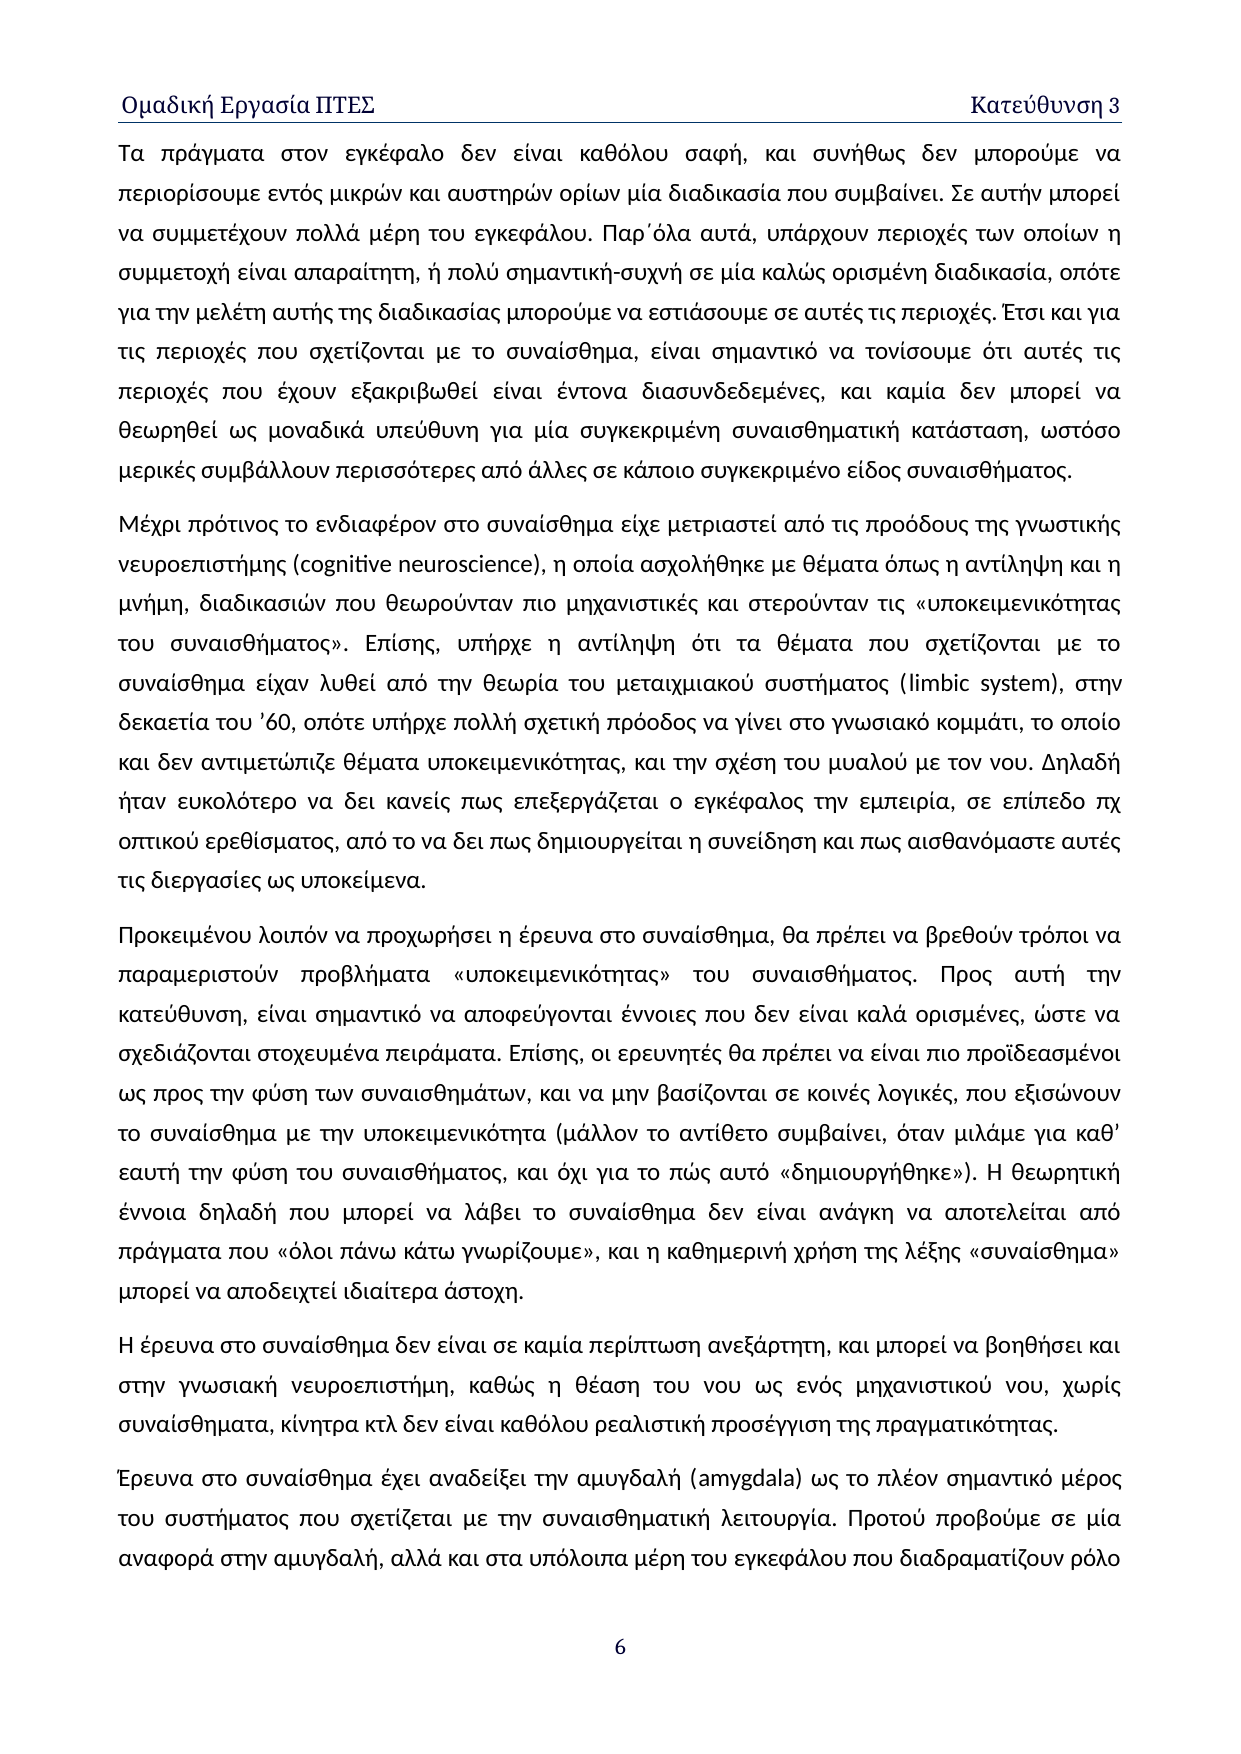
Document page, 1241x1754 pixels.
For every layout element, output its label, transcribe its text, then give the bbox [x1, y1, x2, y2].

text Έρευνα στο συναίσθημα έχει αναδείξει την αμυγδαλή (amygdala) ως το πλέον σημαντικό μέρος του συστήματος που σχετίζεται με την συναισθηματική λειτουργία. Προτού προβούμε σε μία αναφορά στην αμυγδαλή, αλλά και στα υπόλοιπα μέρη του εγκεφάλου που διαδραματίζουν ρόλο [118, 1462, 1122, 1572]
text Τα πράγματα στον εγκέφαλο δεν είναι καθόλου σαφή, και συνήθως δεν μπορούμε να περιορίσουμε εντός μικρών και αυστηρών ορίων μία διαδικασία που συμβαίνει. Σε αυτήν μπορεί να συμμετέχουν πολλά μέρη του εγκεφάλου. Παρ΄όλα αυτά, υπάρχουν περιοχές των οποίων η συμμετοχή είναι απαραίτητη, ή πολύ σημαντική-συχνή σε μία καλώς ορισμένη διαδικασία, οπότε για την μελέτη αυτής της διαδικασίας μπορούμε να εστιάσουμε σε αυτές τις περιοχές. Έτσι και για τις περιοχές που σχετίζονται με το συναίσθημα, είναι σημαντικό να τονίσουμε ότι αυτές τις περιοχές που έχουν εξακριβωθεί είναι έντονα διασυνδεδεμένες, και καμία δεν μπορεί να θεωρηθεί ως μοναδικά υπεύθυνη για μία συγκεκριμένη συναισθηματική κατάσταση, ωστόσο μερικές συμβάλλουν περισσότερες από άλλες σε κάποιο συγκεκριμένο είδος συναισθήματος. [118, 137, 1122, 485]
text Η έρευνα στο συναίσθημα δεν είναι σε καμία περίπτωση ανεξάρτητη, και μπορεί να βοηθήσει και στην γνωσιακή νευροεπιστήμη, καθώς η θέαση του νου ως ενός μηχανιστικού νου, χωρίς συναίσθηματα, κίνητρα κτλ δεν είναι καθόλου ρεαλιστική προσέγγιση της πραγματικότητας. [118, 1329, 1122, 1439]
text Μέχρι πρότινος το ενδιαφέρον στο συναίσθημα είχε μετριαστεί από τις προόδους της γνωστικής νευροεπιστήμης (cognitive neuroscience), η οποία ασχολήθηκε με θέματα όπως η αντίληψη και η μνήμη, διαδικασιών που θεωρούνταν πιο μηχανιστικές και στερούνταν τις «υποκειμενικότητας του συναισθήματος». Επίσης, υπήρχε η αντίληψη ότι τα θέματα που σχετίζονται με το συναίσθημα είχαν λυθεί από την θεωρία του μεταιχμιακού συστήματος (limbic system), στην δεκαετία του ’60, οπότε υπήρχε πολλή σχετική πρόοδος να γίνει στο γνωσιακό κομμάτι, το οποίο και δεν αντιμετώπιζε θέματα υποκειμενικότητας, και την σχέση του μυαλού με τον νου. Δηλαδή ήταν ευκολότερο να δει κανείς πως επεξεργάζεται ο εγκέφαλος την εμπειρία, σε επίπεδο πχ οπτικού ερεθίσματος, από το να δει πως δημιουργείται η συνείδηση και πως αισθανόμαστε αυτές τις διεργασίες ως υποκείμενα. [118, 508, 1122, 895]
text Προκειμένου λοιπόν να προχωρήσει η έρευνα στο συναίσθημα, θα πρέπει να βρεθούν τρόποι να παραμεριστούν προβλήματα «υποκειμενικότητας» του συναισθήματος. Προς αυτή την κατεύθυνση, είναι σημαντικό να αποφεύγονται έννοιες που δεν είναι καλά ορισμένες, ώστε να σχεδιάζονται στοχευμένα πειράματα. Επίσης, οι ερευνητές θα πρέπει να είναι πιο προϊδεασμένοι ως προς την φύση των συναισθημάτων, και να μην βασίζονται σε κοινές λογικές, που εξισώνουν το συναίσθημα με την υποκειμενικότητα (μάλλον το αντίθετο συμβαίνει, όταν μιλάμε για καθ’ εαυτή την φύση του συναισθήματος, και όχι για το πώς αυτό «δημιουργήθηκε»). Η θεωρητική έννοια δηλαδή που μπορεί να λάβει το συναίσθημα δεν είναι ανάγκη να αποτελείται από πράγματα που «όλοι πάνω κάτω γνωρίζουμε», και η καθημερινή χρήση της λέξης «συναίσθημα» μπορεί να αποδειχτεί ιδιαίτερα άστοχη. [118, 919, 1122, 1306]
